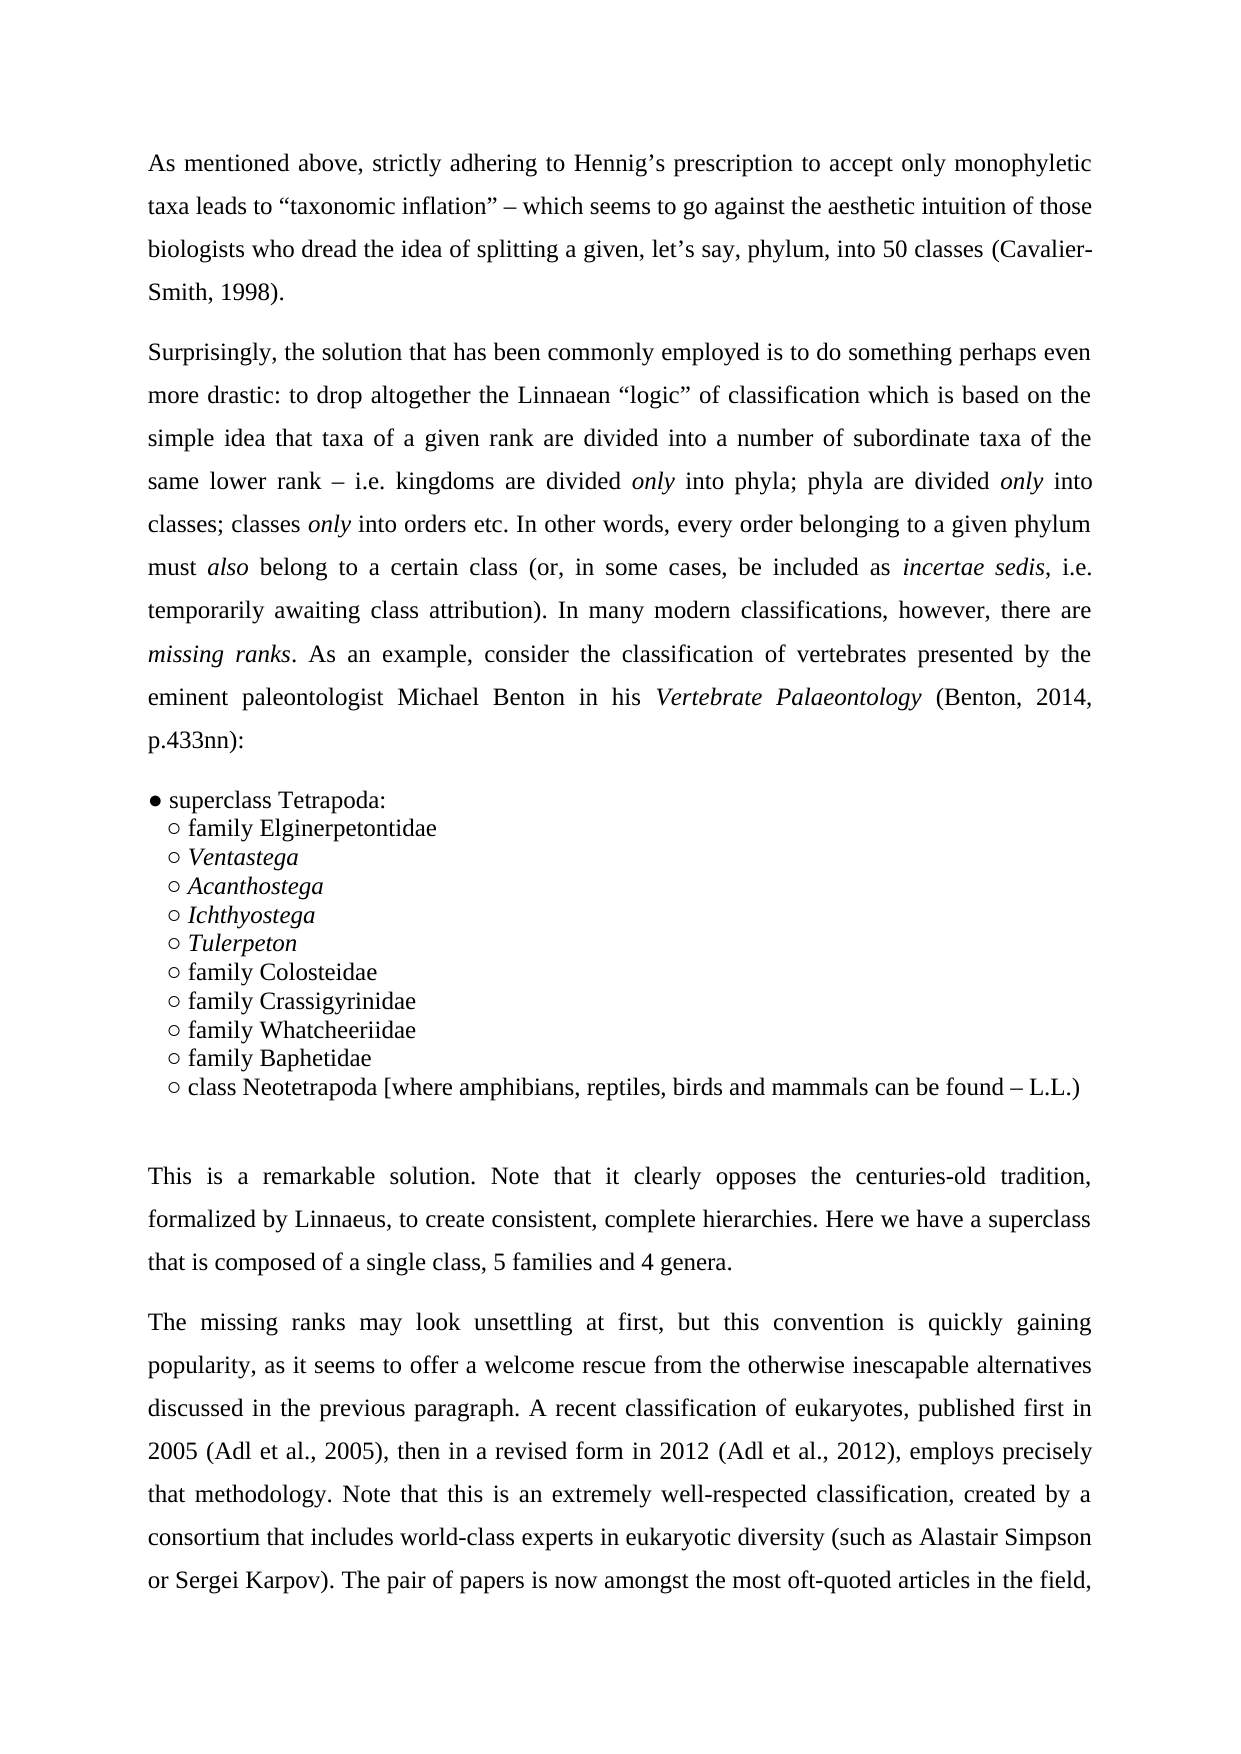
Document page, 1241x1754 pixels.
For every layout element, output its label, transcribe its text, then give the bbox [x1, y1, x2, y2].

text The missing ranks may look unsettling at first, but this convention is quickly gaining popularity, as it seems to offer a welcome rescue from the otherwise inescapable alternatives discussed in the previous paragraph. A recent classification of eukaryotes, published first in 2005 (Adl et al., 2005), then in a revised form in 2012 (Adl et al., 2012), employs precisely that methodology. Note that this is an extremely well-respected classification, created by a consortium that includes world-class experts in eukaryotic diversity (such as Alastair Simpson or Sergei Karpov). The pair of papers is now amongst the most oft-quoted articles in the field, [148, 1307, 1093, 1594]
text ○ family Whatcheeriidae [148, 1015, 1093, 1043]
text ○ Ichthyostega [148, 900, 1093, 928]
text ○ class Neotetrapoda [where amphibians, reptiles, birds and mammals can be found – L.L.) [148, 1072, 1093, 1101]
text ○ Ventastega [148, 842, 1093, 871]
text ○ Tulerpeton [148, 928, 1093, 957]
text ○ family Elginerpetontidae [148, 813, 1093, 842]
text This is a remarkable solution. Note that it clearly opposes the centuries-old tradition, formalized by Linnaeus, to create consistent, complete hierarchies. Here we have a superclass that is composed of a single class, 5 families and 4 genera. [148, 1161, 1093, 1276]
text ○ family Crassigyrinidae [148, 986, 1093, 1015]
text ● superclass Tetrapoda: [148, 785, 1093, 813]
text ○ Acanthostega [148, 871, 1093, 900]
text ○ family Colosteidae [148, 957, 1093, 986]
text ○ family Baphetidae [148, 1043, 1093, 1072]
text Surprisingly, the solution that has been commonly employed is to do something perhaps even more drastic: to drop altogether the Linnaean “logic” of classification which is based on the simple idea that taxa of a given rank are divided into a number of subordinate taxa of the same lower rank – i.e. kingdoms are divided only into phyla; phyla are divided only into classes; classes only into orders etc. In other words, every order belonging to a given phylum must also belong to a certain class (or, in some cases, be included as incertae sedis, i.e. temporarily awaiting class attribution). In many modern classifications, however, there are missing ranks. As an example, consider the classification of vertebrates presented by the eminent paleontologist Michael Benton in his Vertebrate Palaeontology (Benton, 2014, p.433nn): [148, 337, 1093, 754]
text As mentioned above, strictly adhering to Hennig’s prescription to accept only monophyletic taxa leads to “taxonomic inflation” – which seems to go against the aesthetic intuition of those biologists who dread the idea of splitting a given, let’s say, phylum, into 50 classes (Cavalier-Smith, 1998). [148, 148, 1093, 306]
